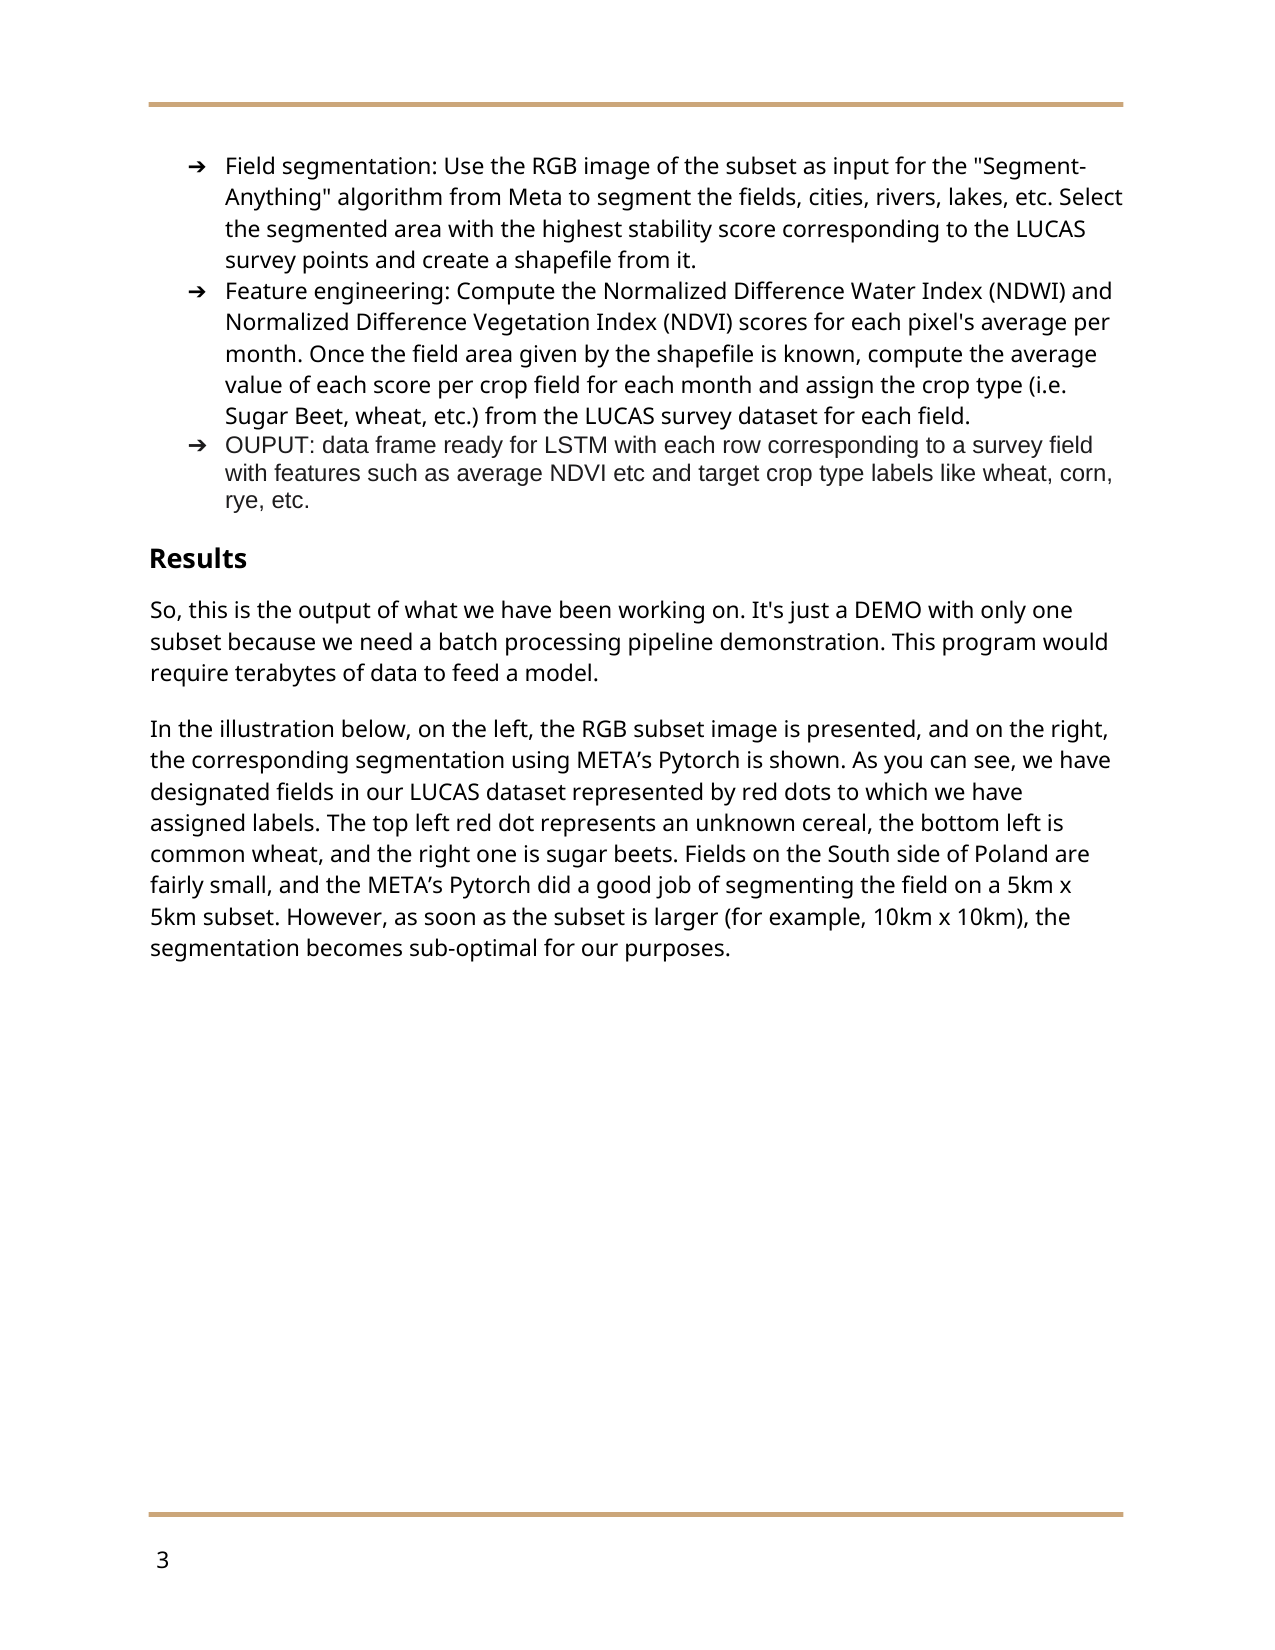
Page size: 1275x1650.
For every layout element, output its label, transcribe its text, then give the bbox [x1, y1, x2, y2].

text So, this is the output of what we have been working on. It's just a DEMO with only one subset because we need a batch processing pipeline demonstration. This program would require terabytes of data to feed a model. [150, 594, 1125, 688]
list OUPUT: data frame ready for LSTM with each row corresponding to a survey field with features such as average NDVI etc and target crop type labels like wheat, corn, rye, etc. [187, 431, 1125, 514]
list Field segmentation: Use the RGB image of the subset as input for the "Segment-Anything" algorithm from Meta to segment the fields, cities, rivers, lakes, etc. Select the segmented area with the highest stability score corresponding to the LUCAS survey points and create a shapefile from it. [187, 150, 1125, 275]
text Results [148, 539, 1125, 576]
picture [148, 102, 1124, 107]
picture [148, 1512, 1124, 1517]
text In the illustration below, on the left, the RGB subset image is presented, and on the right, the corresponding segmentation using META’s Pytorch is shown. As you can see, we have designated fields in our LUCAS dataset represented by red dots to which we have assigned labels. The top left red dot represents an unknown cereal, the bottom left is common wheat, and the right one is sugar beets. Fields on the South side of Poland are fairly small, and the META’s Pytorch did a good job of segmenting the field on a 5km x 5km subset. However, as soon as the subset is larger (for example, 10km x 10km), the segmentation becomes sub-optimal for our purposes. [150, 713, 1125, 963]
list Feature engineering: Compute the Normalized Difference Water Index (NDWI) and Normalized Difference Vegetation Index (NDVI) scores for each pixel's average per month. Once the field area given by the shapefile is known, compute the average value of each score per crop field for each month and assign the crop type (i.e. Sugar Beet, wheat, etc.) from the LUCAS survey dataset for each field. [187, 275, 1125, 431]
